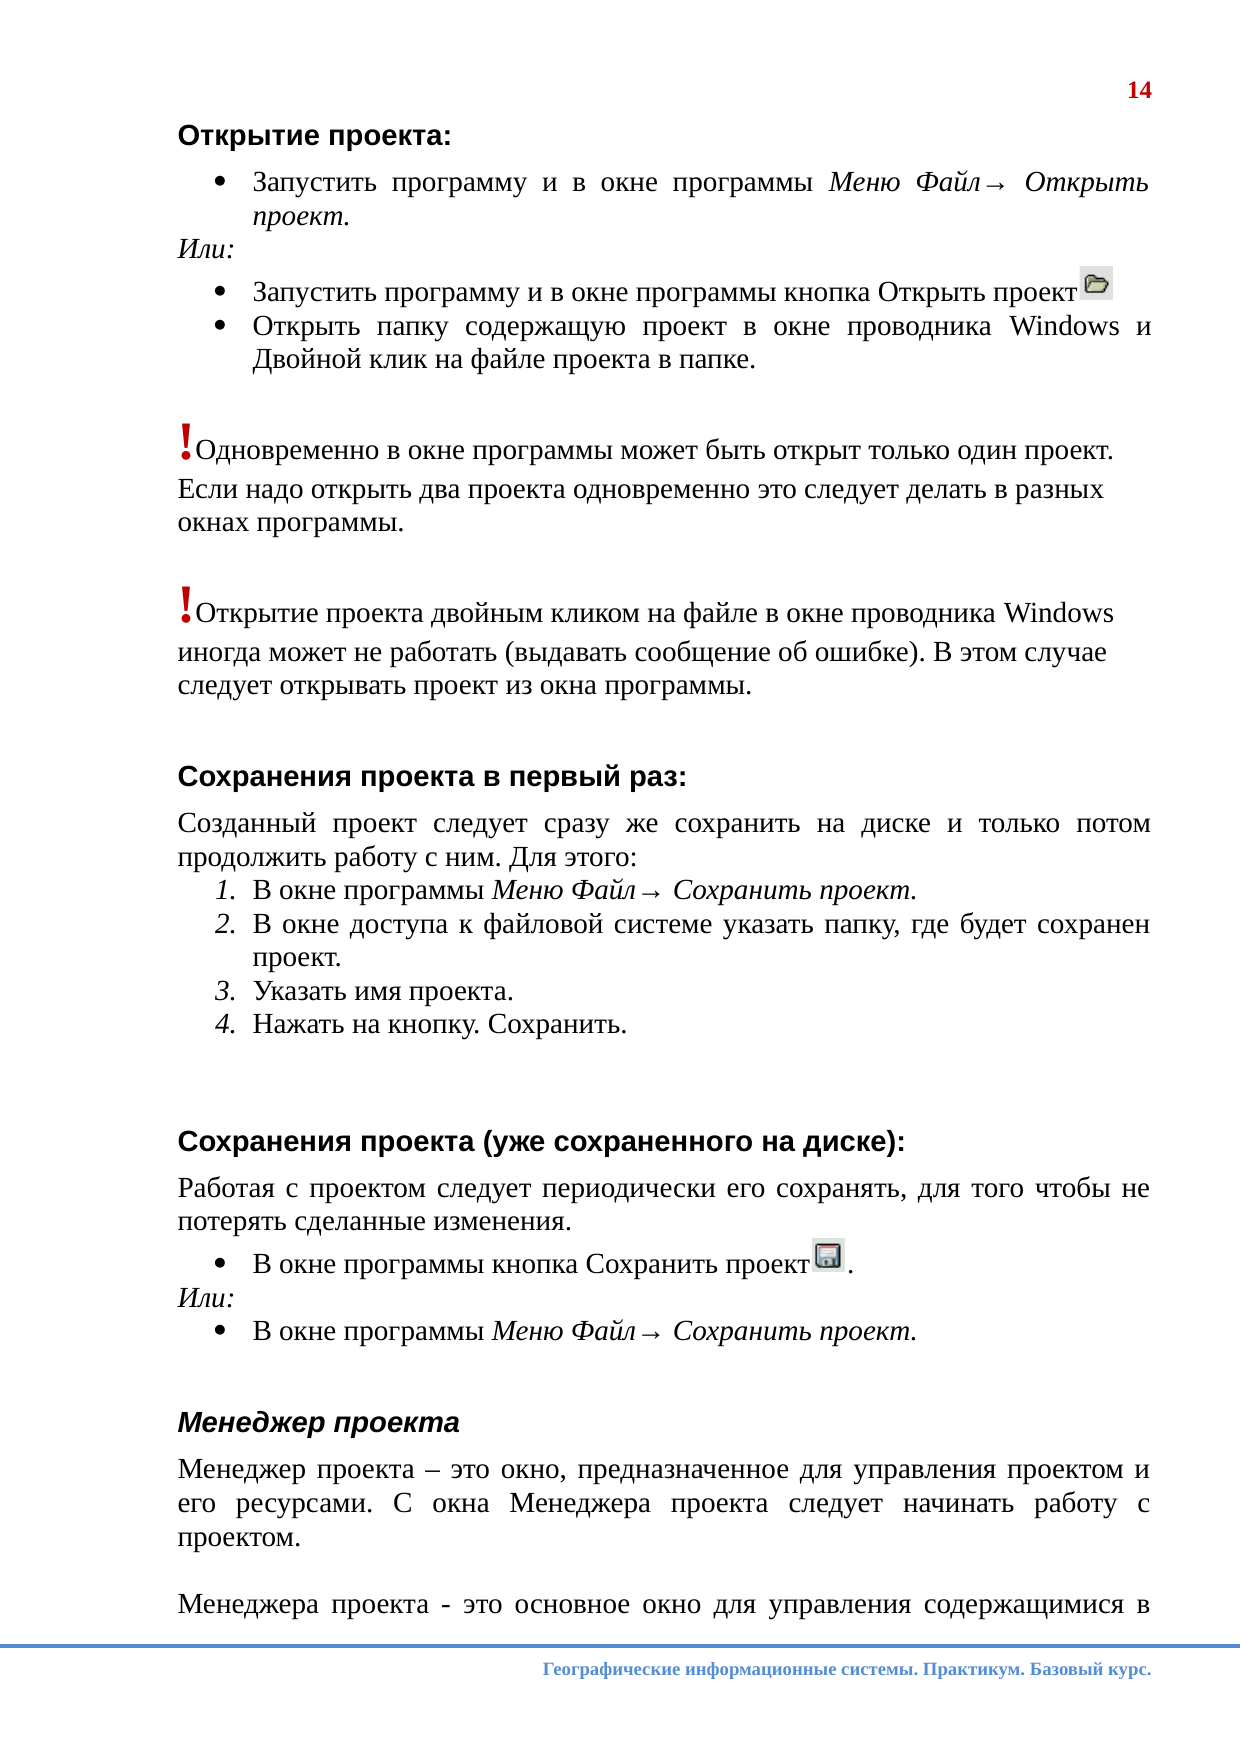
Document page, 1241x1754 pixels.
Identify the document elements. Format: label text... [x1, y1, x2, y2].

text Или: [177, 1280, 1152, 1313]
list Открыть папку содержащую проект в окне проводника Windows и Двойной клик на файле проекта в папке. [215, 308, 1152, 375]
subtitle Открытие проекта: [177, 118, 1152, 152]
text !Одновременно в окне программы может быть открыт только один проект. Если надо открыть два проекта одновременно это следует делать в разных окнах программы. [177, 408, 1152, 538]
text !Открытие проекта двойным кликом на файле в окне проводника Windows иногда может не работать (выдавать сообщение об ошибке). В этом случае следует открывать проект из окна программы. [177, 571, 1152, 701]
subtitle Сохранения проекта в первый раз: [177, 759, 1152, 793]
list Нажать на кнопку. Сохранить. [215, 1007, 1152, 1040]
subtitle Сохранения проекта (уже сохраненного на диске): [177, 1124, 1152, 1157]
text Созданный проект следует сразу же сохранить на диске и только потом продолжить работу с ним. Для этого: [177, 805, 1152, 872]
list В окне доступа к файловой системе указать папку, где будет сохранен проект. [215, 906, 1152, 973]
subtitle Менеджер проекта [177, 1406, 1152, 1439]
list Запустить программу и в окне программы кнопка Открыть проект [215, 265, 1152, 308]
list Указать имя проекта. [215, 973, 1152, 1007]
text Работая с проектом следует периодически его сохранять, для того чтобы не потерять сделанные изменения. [177, 1170, 1152, 1237]
list Запустить программу и в окне программы Меню Файл→ Открыть проект. [215, 164, 1152, 231]
list В окне программы кнопка Сохранить проект. [215, 1237, 1152, 1280]
list В окне программы Меню Файл→ Сохранить проект. [215, 1313, 1152, 1347]
text Менеджер проекта – это окно, предназначенное для управления проектом и его ресурсами. С окна Менеджера проекта следует начинать работу с проектом. [177, 1452, 1152, 1552]
list В окне программы Меню Файл→ Сохранить проект. [215, 872, 1152, 906]
text Или: [177, 231, 1152, 265]
text Менеджера проекта - это основное окно для управления содержащимися в [177, 1586, 1152, 1619]
